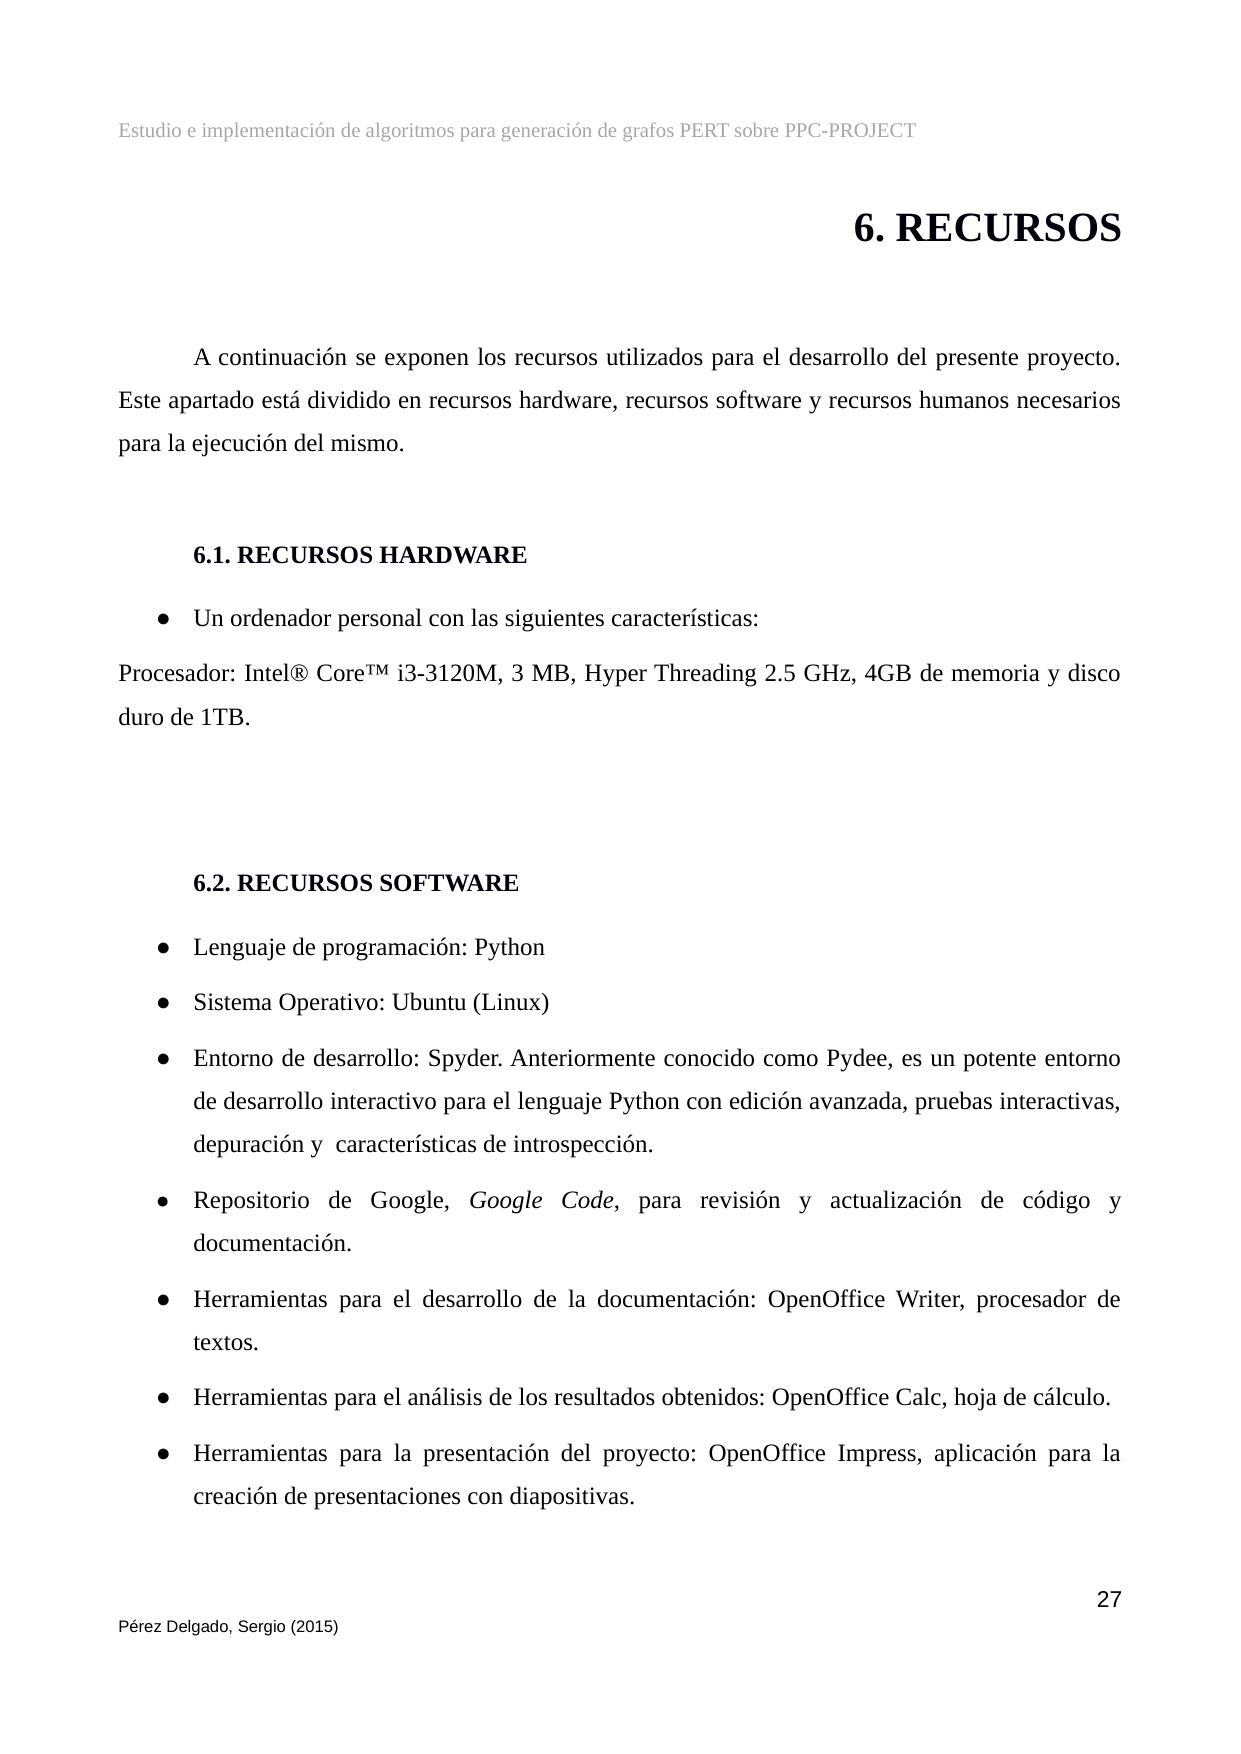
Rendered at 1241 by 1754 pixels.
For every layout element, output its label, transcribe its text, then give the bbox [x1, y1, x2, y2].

list Lenguaje de programación: Python [156, 932, 1122, 961]
text Procesador: Intel® Core™ i3-3120M, 3 MB, Hyper Threading 2.5 GHz, 4GB de memoria y disco duro de 1TB. [118, 658, 1122, 730]
subtitle 6.2. RECURSOS SOFTWARE [156, 868, 1122, 897]
list Herramientas para el desarrollo de la documentación: OpenOffice Writer, procesador de textos. [156, 1284, 1122, 1356]
list Un ordenador personal con las siguientes características: [156, 603, 1122, 632]
subtitle 6.1. RECURSOS HARDWARE [156, 540, 1122, 568]
list Sistema Operativo: Ubuntu (Linux) [156, 987, 1122, 1016]
subtitle 6. RECURSOS [156, 202, 1122, 250]
text A continuación se exponen los recursos utilizados para el desarrollo del presente proyecto. Este apartado está dividido en recursos hardware, recursos software y recursos humanos necesarios para la ejecución del mismo. [118, 342, 1122, 457]
list Repositorio de Google, Google Code, para revisión y actualización de código y documentación. [156, 1185, 1122, 1257]
list Entorno de desarrollo: Spyder. Anteriormente conocido como Pydee, es un potente entorno de desarrollo interactivo para el lenguaje Python con edición avanzada, pruebas interactivas, depuración y características de introspección. [156, 1043, 1122, 1158]
list Herramientas para la presentación del proyecto: OpenOffice Impress, aplicación para la creación de presentaciones con diapositivas. [156, 1438, 1122, 1510]
list Herramientas para el análisis de los resultados obtenidos: OpenOffice Calc, hoja de cálculo. [156, 1382, 1122, 1411]
